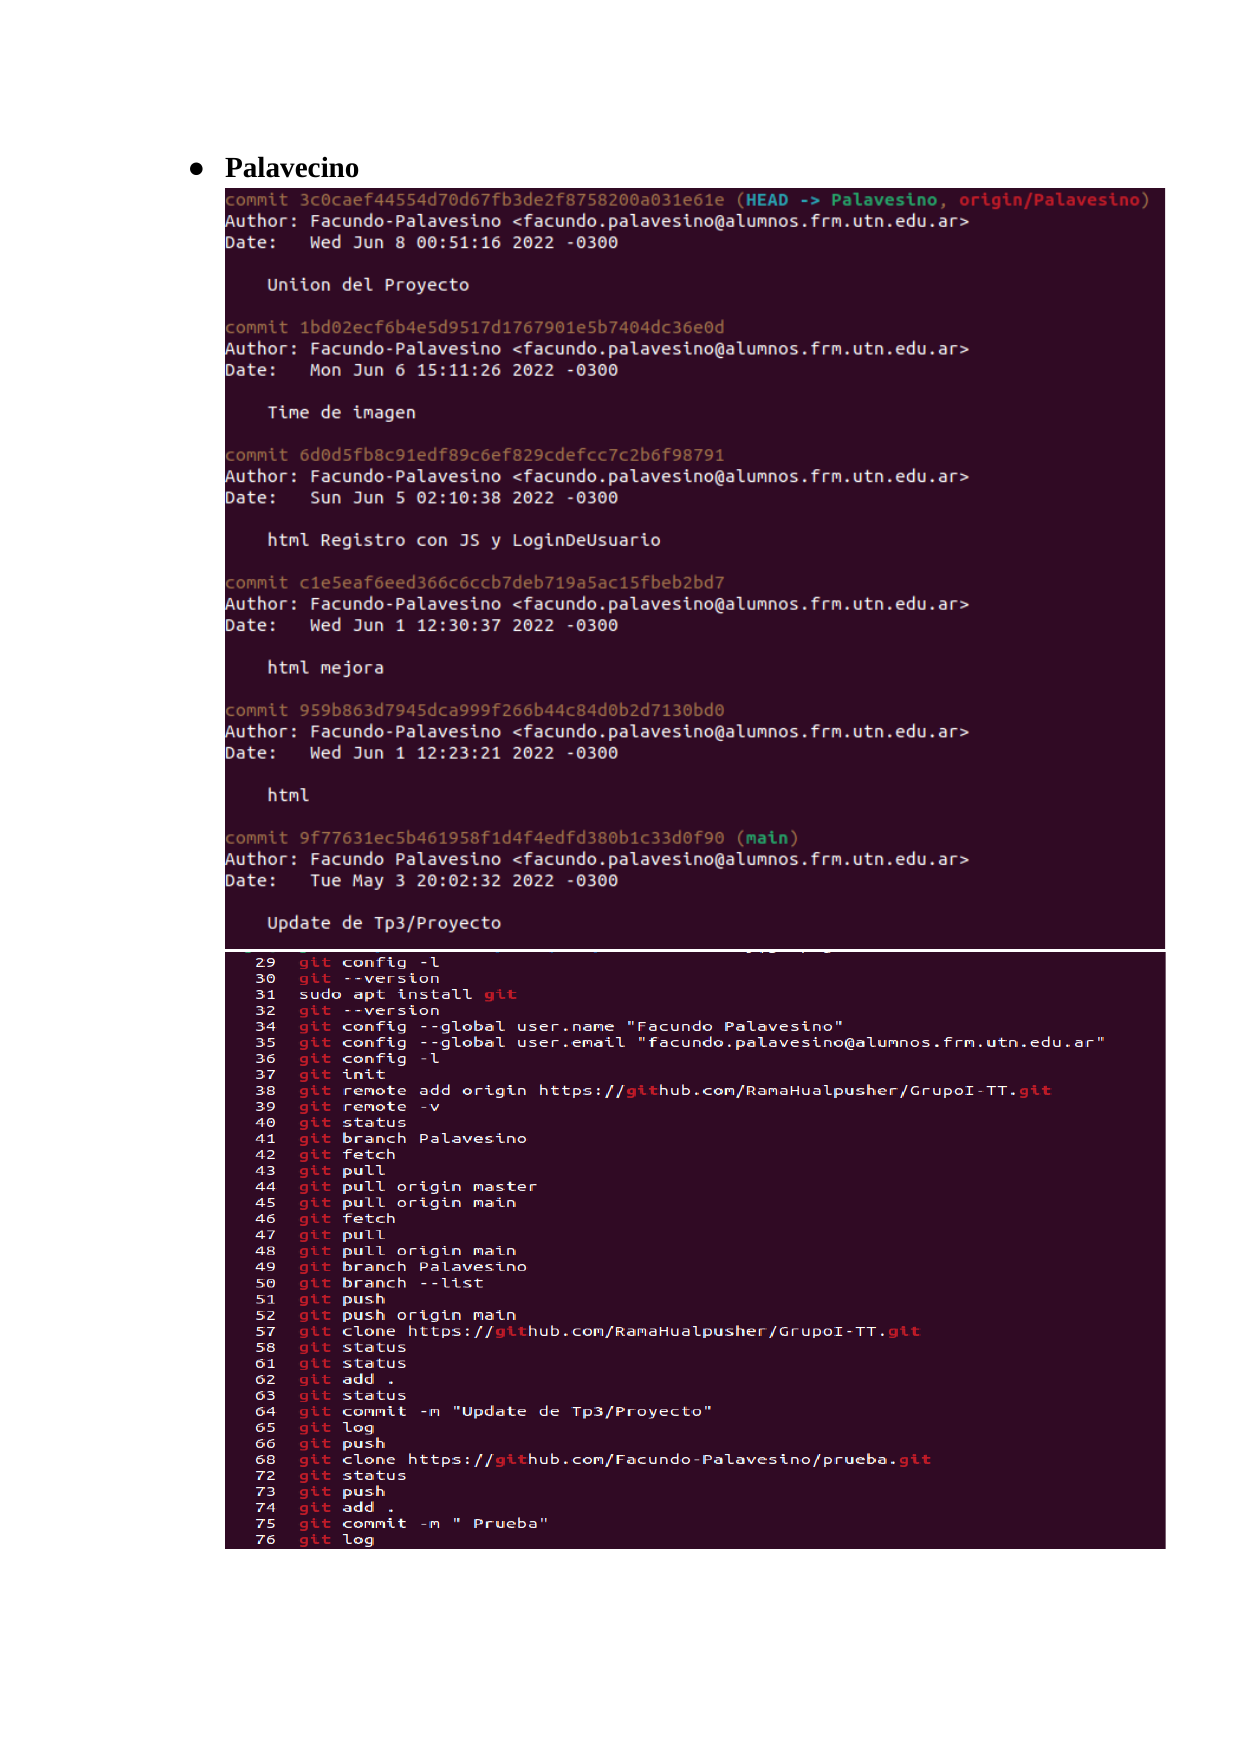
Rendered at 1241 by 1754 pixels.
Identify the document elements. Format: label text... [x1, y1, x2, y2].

list Palavecino [187, 150, 1090, 183]
